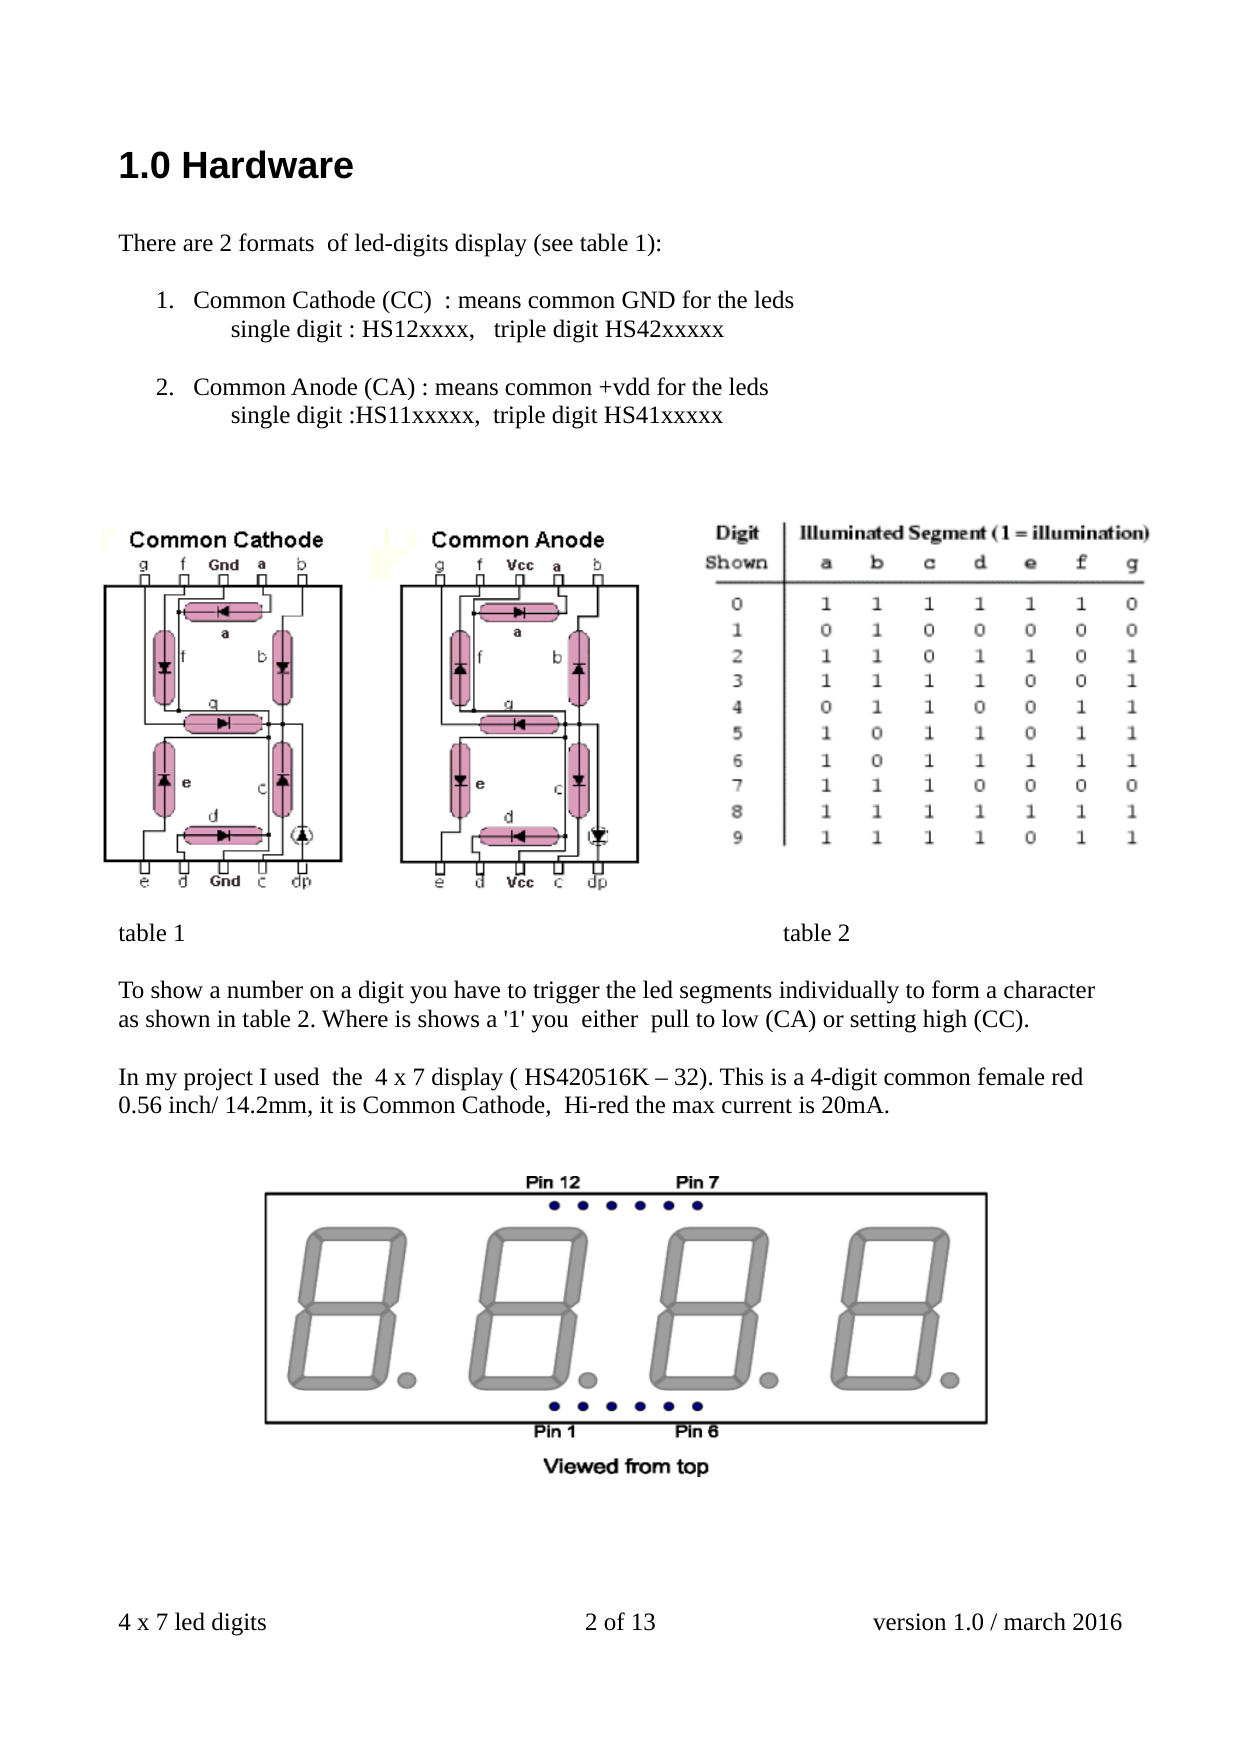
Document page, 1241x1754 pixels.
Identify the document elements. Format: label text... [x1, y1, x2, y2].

list Common Anode (CA) : means common +vdd for the leds [156, 372, 1122, 401]
picture [264, 1176, 988, 1477]
text To show a number on a digit you have to trigger the led segments individually to form a character as shown in table 2. Where is shows a '1' you either pull to low (CA) or setting high (CC). [118, 976, 1122, 1033]
text There are 2 formats of led-digits display (see table 1): [118, 228, 1122, 257]
subtitle 1.0 Hardware [118, 143, 1122, 187]
list single digit : HS12xxxx, triple digit HS42xxxxx [193, 314, 1122, 343]
list Common Cathode (CC) : means common GND for the leds [156, 286, 1122, 314]
picture [101, 529, 642, 893]
picture [696, 515, 1166, 861]
text table 1 table 2 [118, 918, 1122, 947]
list single digit :HS11xxxxx, triple digit HS41xxxxx [193, 401, 1122, 429]
text In my project I used the 4 x 7 display ( HS420516K – 32). This is a 4-digit common female red 0.56 inch/ 14.2mm, it is Common Cathode, Hi-red the max current is 20mA. [118, 1062, 1122, 1119]
